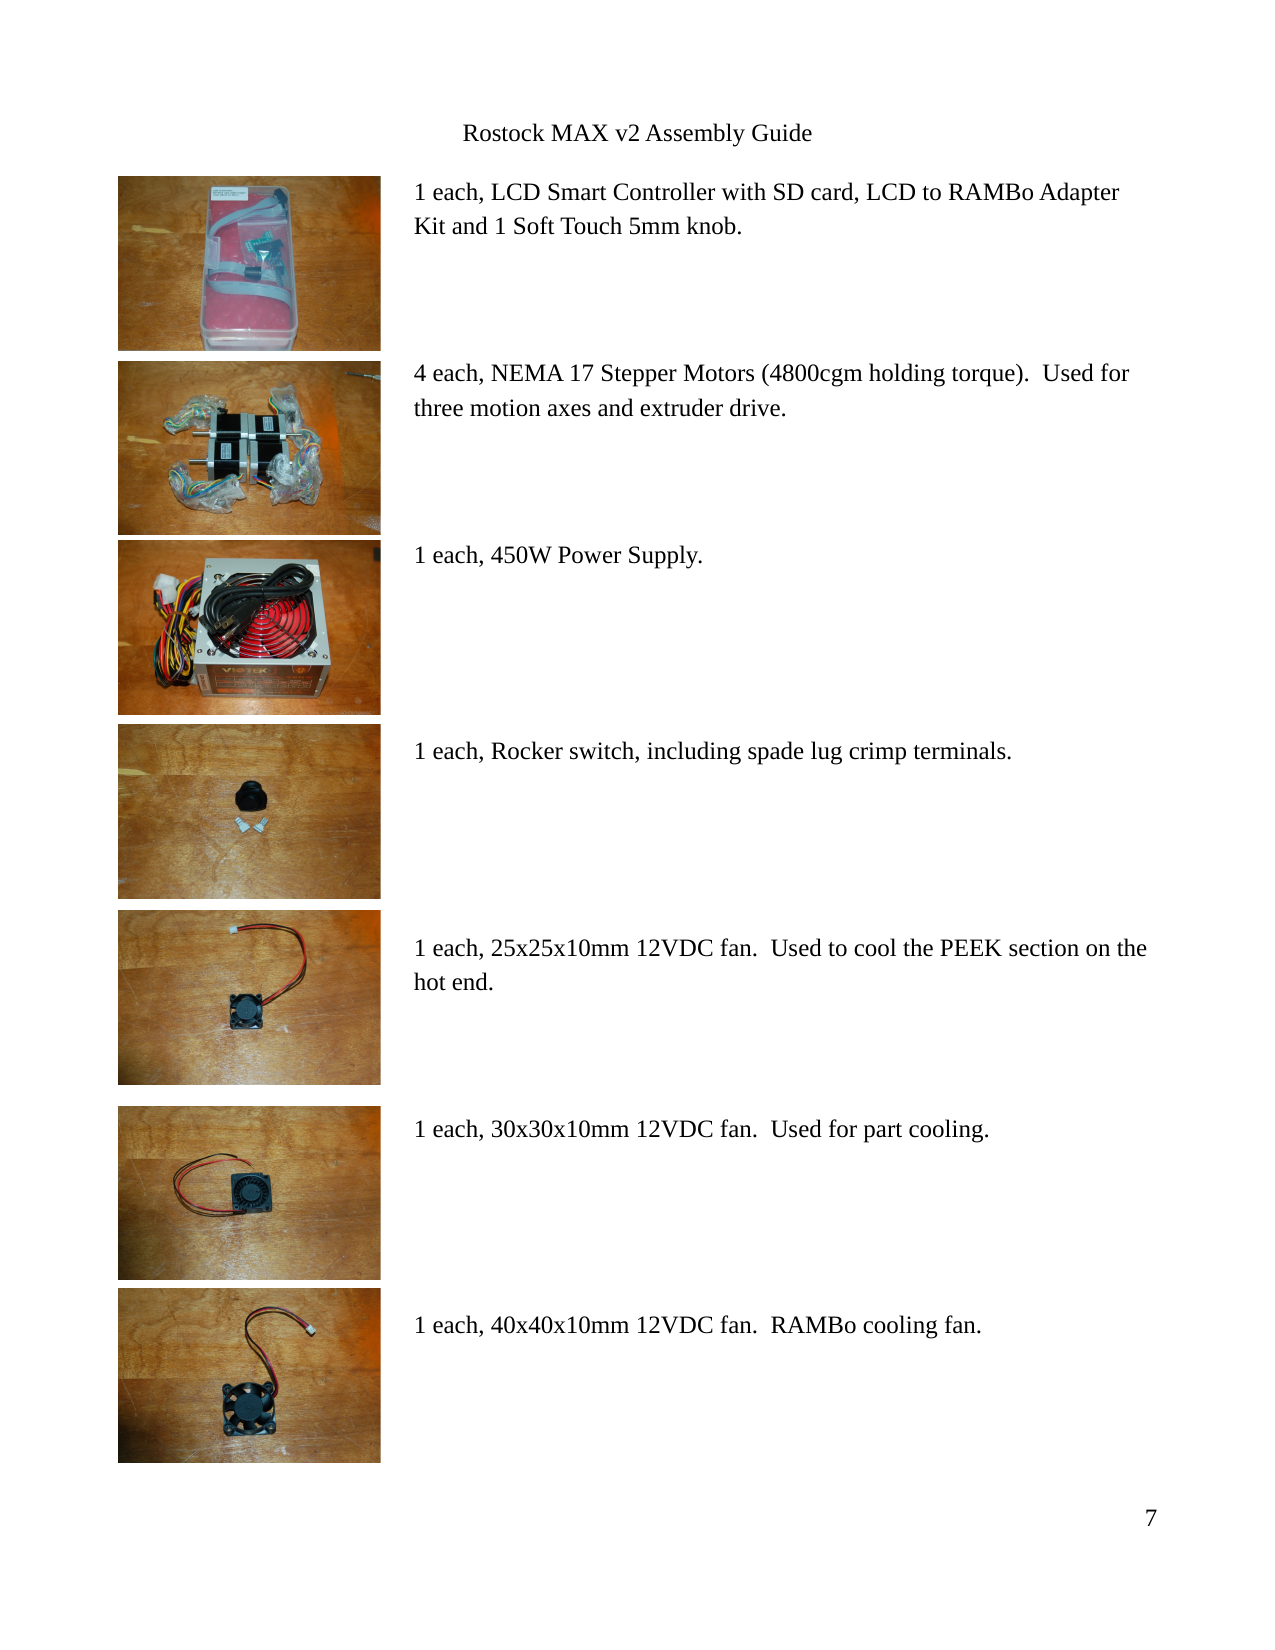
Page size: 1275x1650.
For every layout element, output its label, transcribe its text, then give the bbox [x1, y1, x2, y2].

picture [118, 176, 381, 351]
text 1 each, 30x30x10mm 12VDC fan. Used for part cooling. [381, 1114, 1157, 1143]
text 1 each, 450W Power Supply. [381, 540, 1157, 569]
picture [118, 724, 381, 899]
text 1 each, Rocker switch, including spade lug crimp terminals. [381, 736, 1157, 765]
picture [118, 910, 381, 1085]
picture [118, 1106, 381, 1280]
picture [118, 1288, 381, 1463]
text 1 each, 25x25x10mm 12VDC fan. Used to cool the PEEK section on the hot end. [381, 933, 1157, 996]
text 1 each, 40x40x10mm 12VDC fan. RAMBo cooling fan. [381, 1311, 1157, 1339]
text 4 each, NEMA 17 Stepper Motors (4800cgm holding torque). Used for three motion axes and extruder drive. [118, 358, 1157, 422]
picture [118, 361, 381, 535]
picture [118, 540, 381, 715]
text 1 each, LCD Smart Controller with SD card, LCD to RAMBo Adapter Kit and 1 Soft Touch 5mm knob. [381, 177, 1157, 240]
